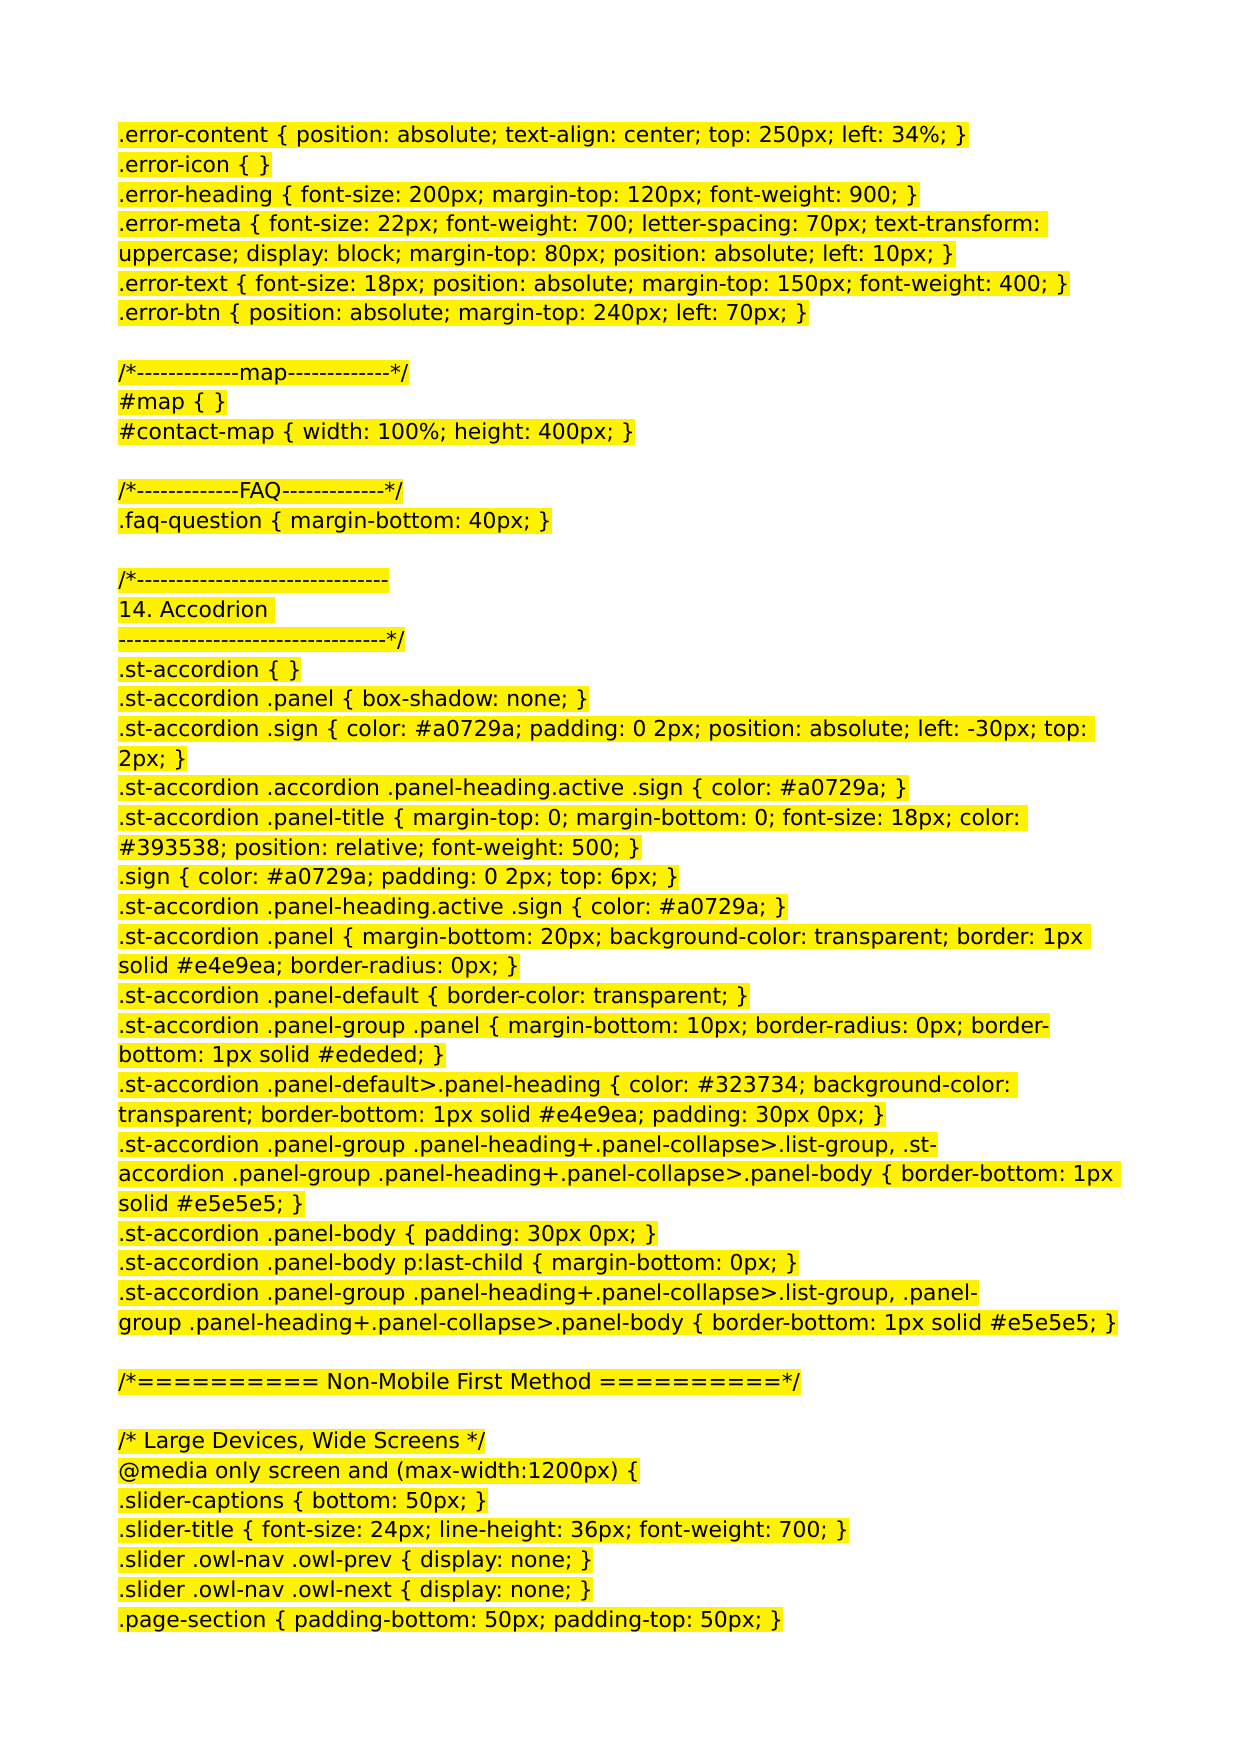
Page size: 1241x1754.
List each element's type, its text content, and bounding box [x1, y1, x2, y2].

text .error-text { font-size: 18px; position: absolute; margin-top: 150px; font-weight: 400; } [118, 267, 1122, 296]
text .st-accordion .sign { color: #a0729a; padding: 0 2px; position: absolute; left: -30px; top: 2px; } [118, 712, 1122, 771]
text #map { } [118, 385, 1122, 415]
text /*-------------FAQ-------------*/ [118, 474, 1122, 504]
text @media only screen and (max-width:1200px) { [118, 1454, 1122, 1484]
text .error-meta { font-size: 22px; font-weight: 700; letter-spacing: 70px; text-transform: uppercase; display: block; margin-top: 80px; position: absolute; left: 10px; } [118, 207, 1122, 267]
text .error-icon { } [118, 148, 1122, 177]
text .sign { color: #a0729a; padding: 0 2px; top: 6px; } [118, 860, 1122, 890]
text .slider-title { font-size: 24px; line-height: 36px; font-weight: 700; } [118, 1513, 1122, 1543]
text .st-accordion .panel-default>.panel-heading { color: #323734; background-color: transparent; border-bottom: 1px solid #e4e9ea; padding: 30px 0px; } [118, 1068, 1122, 1127]
text .st-accordion .accordion .panel-heading.active .sign { color: #a0729a; } [118, 771, 1122, 801]
text .faq-question { margin-bottom: 40px; } [118, 504, 1122, 534]
text .slider-captions { bottom: 50px; } [118, 1484, 1122, 1513]
text /*-------------map-------------*/ [118, 356, 1122, 385]
text .page-section { padding-bottom: 50px; padding-top: 50px; } [118, 1602, 1122, 1632]
text #contact-map { width: 100%; height: 400px; } [118, 415, 1122, 445]
text .error-btn { position: absolute; margin-top: 240px; left: 70px; } [118, 296, 1122, 326]
text .st-accordion .panel-group .panel { margin-bottom: 10px; border-radius: 0px; border-bottom: 1px solid #ededed; } [118, 1009, 1122, 1068]
text .st-accordion .panel-body { padding: 30px 0px; } [118, 1217, 1122, 1246]
text .st-accordion .panel-body p:last-child { margin-bottom: 0px; } [118, 1246, 1122, 1276]
text .st-accordion .panel { box-shadow: none; } [118, 682, 1122, 712]
text .error-content { position: absolute; text-align: center; top: 250px; left: 34%; } [118, 118, 1122, 148]
text .st-accordion .panel-heading.active .sign { color: #a0729a; } [118, 890, 1122, 920]
text .error-heading { font-size: 200px; margin-top: 120px; font-weight: 900; } [118, 177, 1122, 207]
text /* Large Devices, Wide Screens */ [118, 1424, 1122, 1454]
text .st-accordion .panel { margin-bottom: 20px; background-color: transparent; border: 1px solid #e4e9ea; border-radius: 0px; } [118, 920, 1122, 979]
text .st-accordion .panel-group .panel-heading+.panel-collapse>.list-group, .panel-group .panel-heading+.panel-collapse>.panel-body { border-bottom: 1px solid #e5e5e5; } [118, 1276, 1122, 1335]
text .st-accordion .panel-group .panel-heading+.panel-collapse>.list-group, .st-accordion .panel-group .panel-heading+.panel-collapse>.panel-body { border-bottom: 1px solid #e5e5e5; } [118, 1127, 1122, 1217]
text 14. Accodrion [118, 593, 1122, 623]
text /*========== Non-Mobile First Method ==========*/ [118, 1365, 1122, 1395]
text .st-accordion .panel-title { margin-top: 0; margin-bottom: 0; font-size: 18px; color: #393538; position: relative; font-weight: 500; } [118, 801, 1122, 860]
text .st-accordion { } [118, 652, 1122, 682]
text .slider .owl-nav .owl-next { display: none; } [118, 1573, 1122, 1602]
text .st-accordion .panel-default { border-color: transparent; } [118, 979, 1122, 1009]
text ----------------------------------*/ [118, 623, 1122, 652]
text .slider .owl-nav .owl-prev { display: none; } [118, 1543, 1122, 1573]
text /*-------------------------------- [118, 563, 1122, 593]
